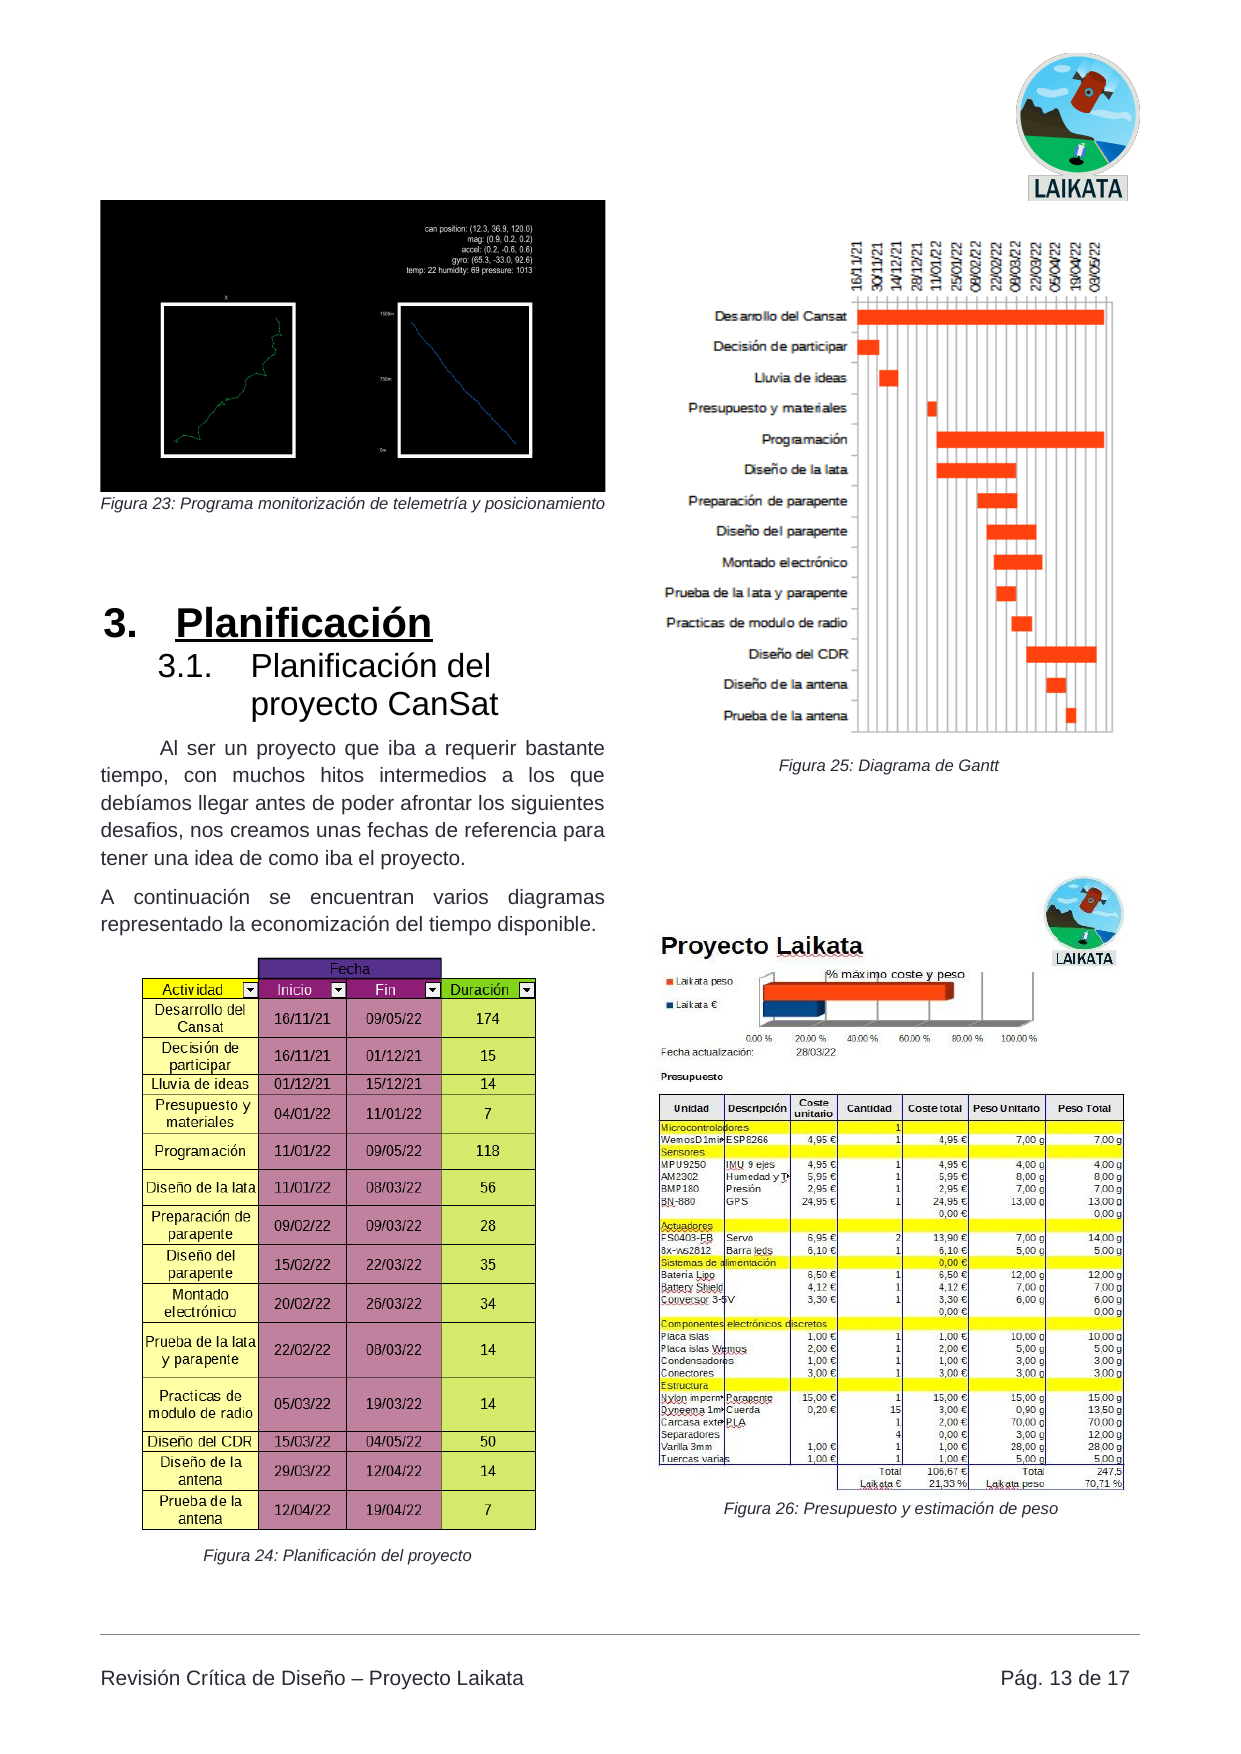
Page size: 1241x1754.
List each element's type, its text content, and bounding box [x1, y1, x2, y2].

subtitle Planificación [138, 598, 605, 646]
picture [656, 233, 1122, 741]
picture [1016, 53, 1140, 201]
picture [648, 872, 1131, 1497]
subtitle Planificación del proyecto CanSat [213, 646, 605, 723]
text Figura 25: Diagrama de Gantt [641, 221, 1136, 774]
picture [133, 948, 544, 1544]
text Figura 23: Programa monitorización de telemetría y posicionamiento [100, 492, 605, 513]
text A continuación se encuentran varios diagramas representado la economización del tiempo disponible. [100, 884, 605, 936]
text Figura 26: Presupuesto y estimación de peso [646, 862, 1136, 1518]
text Figura 24: Planificación del proyecto [110, 949, 565, 1565]
picture [100, 200, 606, 492]
text Al ser un proyecto que iba a requerir bastante tiempo, con muchos hitos intermedios a los que debíamos llegar antes de poder afrontar los siguientes desafios, nos creamos unas fechas de referencia para tener una idea de como iba el proyecto. [100, 735, 605, 869]
